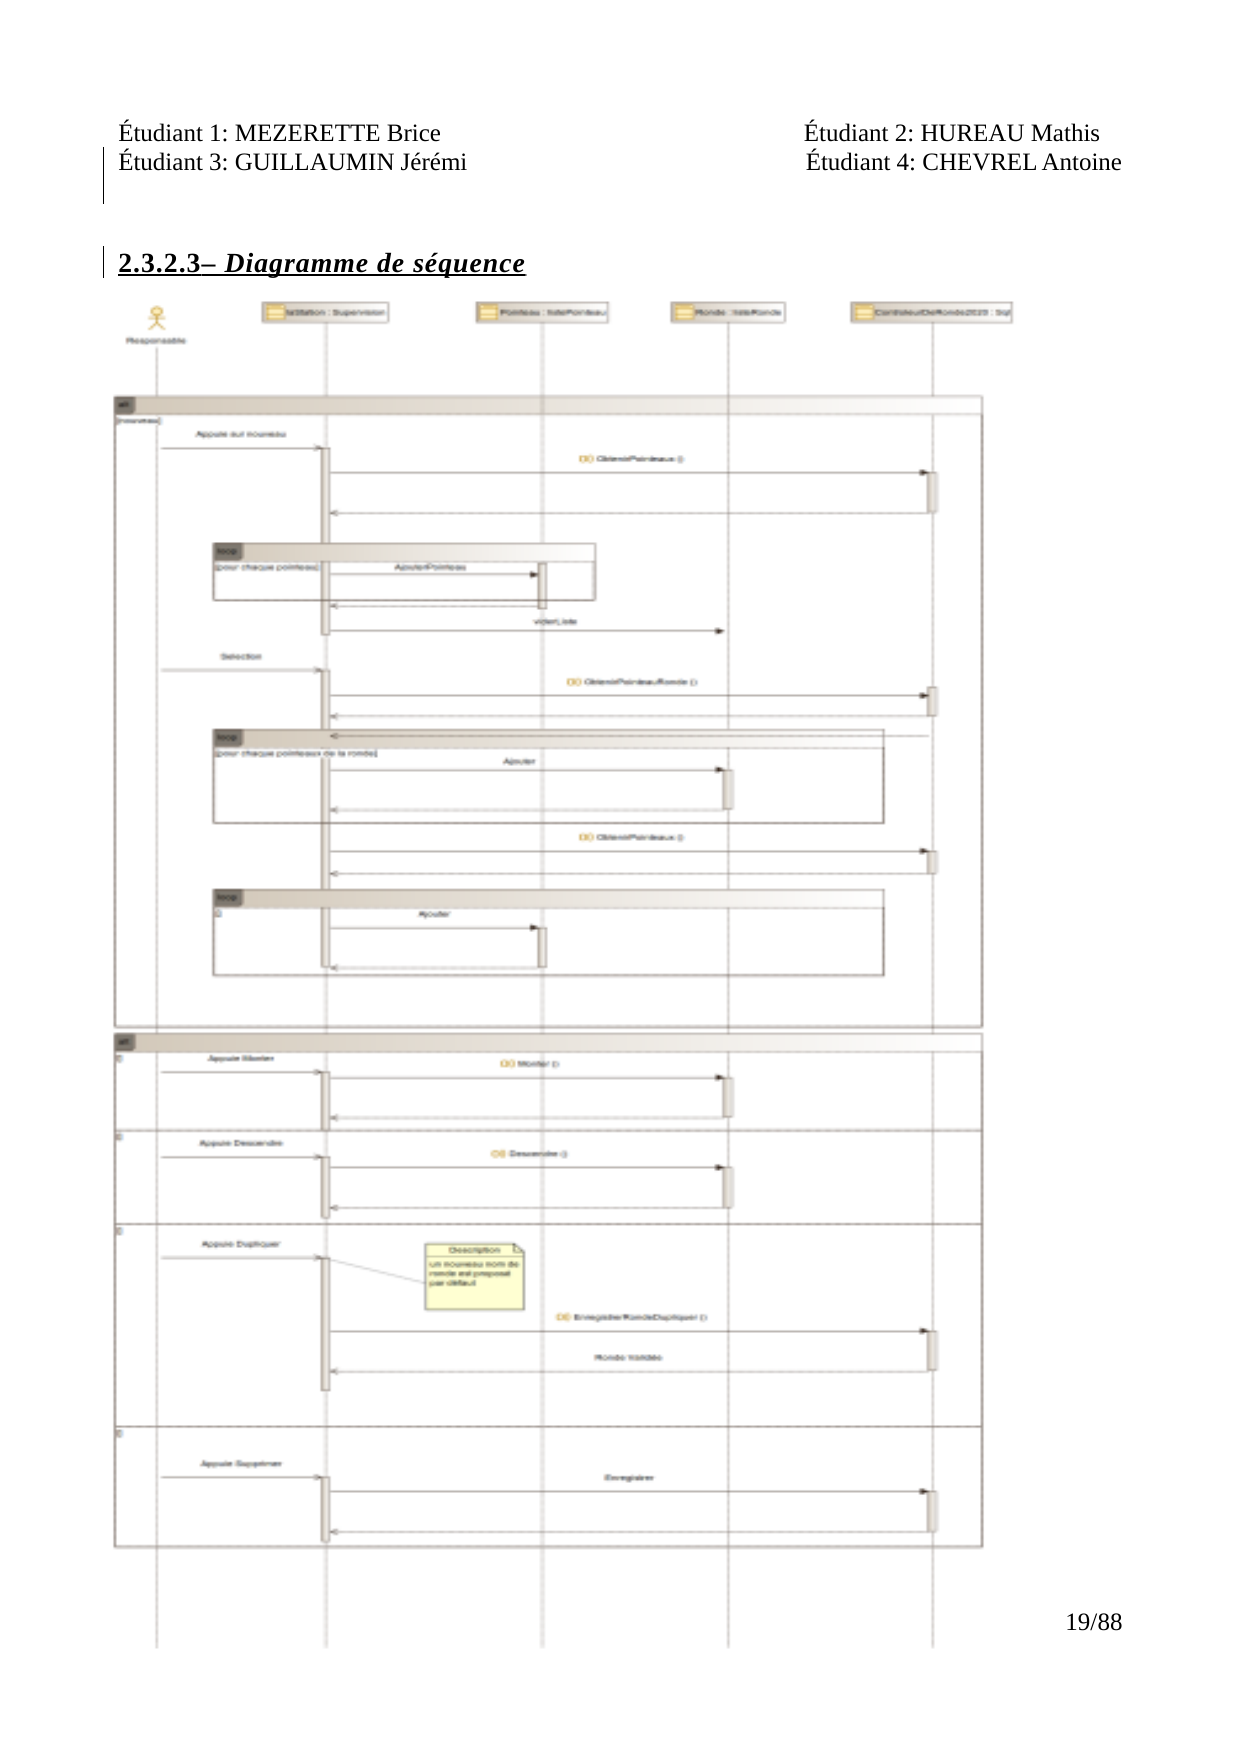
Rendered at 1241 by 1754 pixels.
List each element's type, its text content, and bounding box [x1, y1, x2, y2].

picture [75, 296, 1021, 1655]
subtitle 2.3.2.3– Diagramme de séquence [118, 246, 1122, 278]
